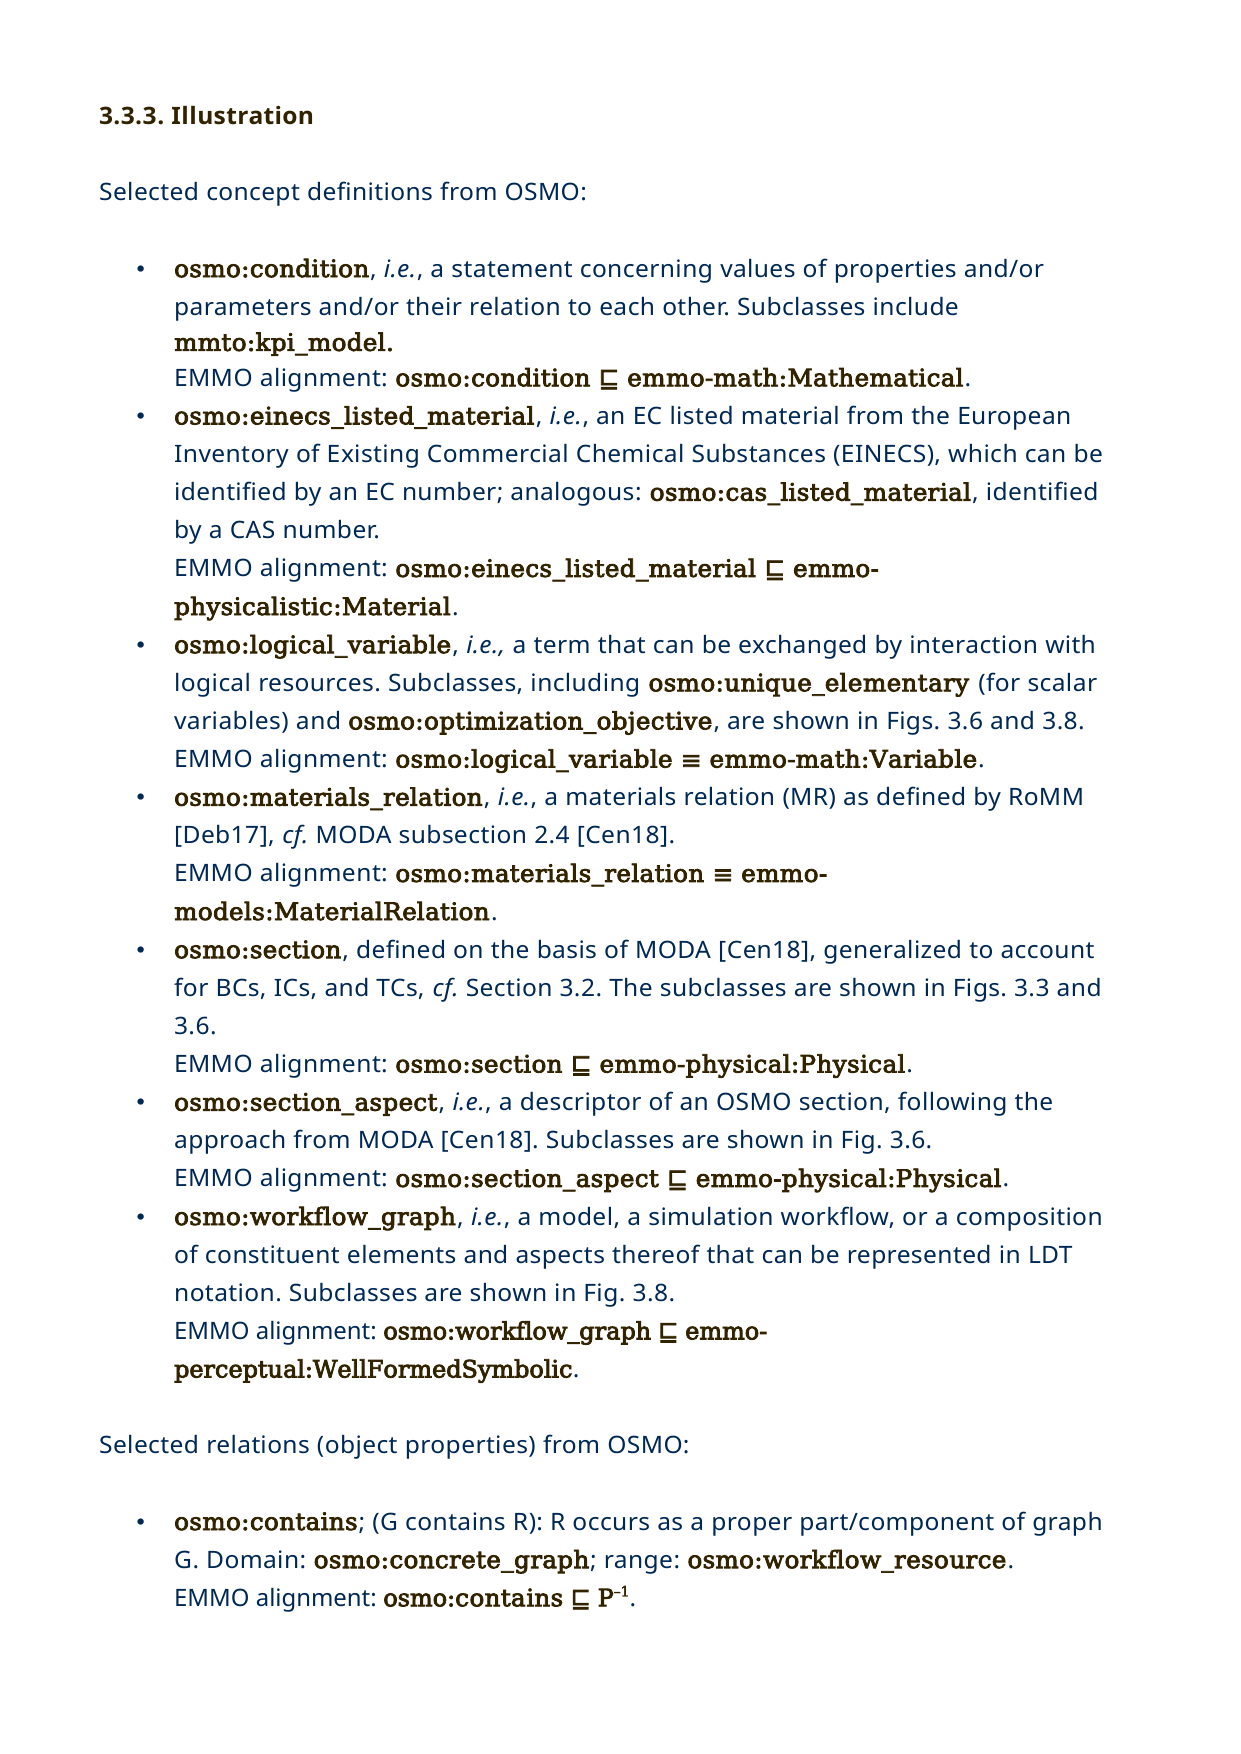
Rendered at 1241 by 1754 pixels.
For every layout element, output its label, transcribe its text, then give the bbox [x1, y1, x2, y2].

list osmo:materials_relation, i.e., a materials relation (MR) as defined by RoMM [Deb17], cf. MODA subsection 2.4 [Cen18]. [136, 780, 1114, 851]
text Selected concept definitions from OSMO: [99, 175, 1114, 208]
list osmo:condition, i.e., a statement concerning values of properties and/or parameters and/or their relation to each other. Subclasses include mmto:kpi_model. [136, 251, 1114, 356]
list osmo:contains; (G contains R): R occurs as a proper part/component of graph G. Domain: osmo:concrete_graph; range: osmo:workflow_resource. [136, 1504, 1114, 1575]
list osmo:workflow_graph, i.e., a model, a simulation workflow, or a composition of constituent elements and aspects thereof that can be represented in LDT notation. Subclasses are shown in Fig. 3.8. [136, 1199, 1114, 1308]
list EMMO alignment: osmo:materials_relation ≡ emmo-models:MaterialRelation. [136, 856, 1114, 927]
list EMMO alignment: osmo:section_aspect ⊑ emmo-physical:Physical. [136, 1161, 1114, 1194]
text 3.3.3. Illustration [99, 99, 1114, 132]
list osmo:section_aspect, i.e., a descriptor of an OSMO section, following the approach from MODA [Cen18]. Subclasses are shown in Fig. 3.6. [136, 1085, 1114, 1156]
list EMMO alignment: osmo:section ⊑ emmo-physical:Physical. [136, 1047, 1114, 1079]
list EMMO alignment: osmo:workflow_graph ⊑ emmo-perceptual:WellFormedSymbolic. [136, 1314, 1114, 1384]
list osmo:section, defined on the basis of MODA [Cen18], generalized to account for BCs, ICs, and TCs, cf. Section 3.2. The subclasses are shown in Figs. 3.3 and 3.6. [136, 932, 1114, 1041]
list EMMO alignment: osmo:contains ⊑ P–1. [136, 1581, 1114, 1613]
list EMMO alignment: osmo:condition ⊑ emmo-math:Mathematical. [136, 361, 1114, 393]
list EMMO alignment: osmo:einecs_listed_material ⊑ emmo-physicalistic:Material. [136, 551, 1114, 622]
list osmo:logical_variable, i.e., a term that can be exchanged by interaction with logical resources. Subclasses, including osmo:unique_elementary (for scalar variables) and osmo:optimization_objective, are shown in Figs. 3.6 and 3.8. EMMO alignment: osmo:logical_variable ≡ emmo-math:Variable. [136, 627, 1114, 774]
text Selected relations (object properties) from OSMO: [99, 1428, 1114, 1461]
list osmo:einecs_listed_material, i.e., an EC listed material from the European Inventory of Existing Commercial Chemical Substances (EINECS), which can be identified by an EC number; analogous: osmo:cas_listed_material, identified by a CAS number. [136, 399, 1114, 546]
